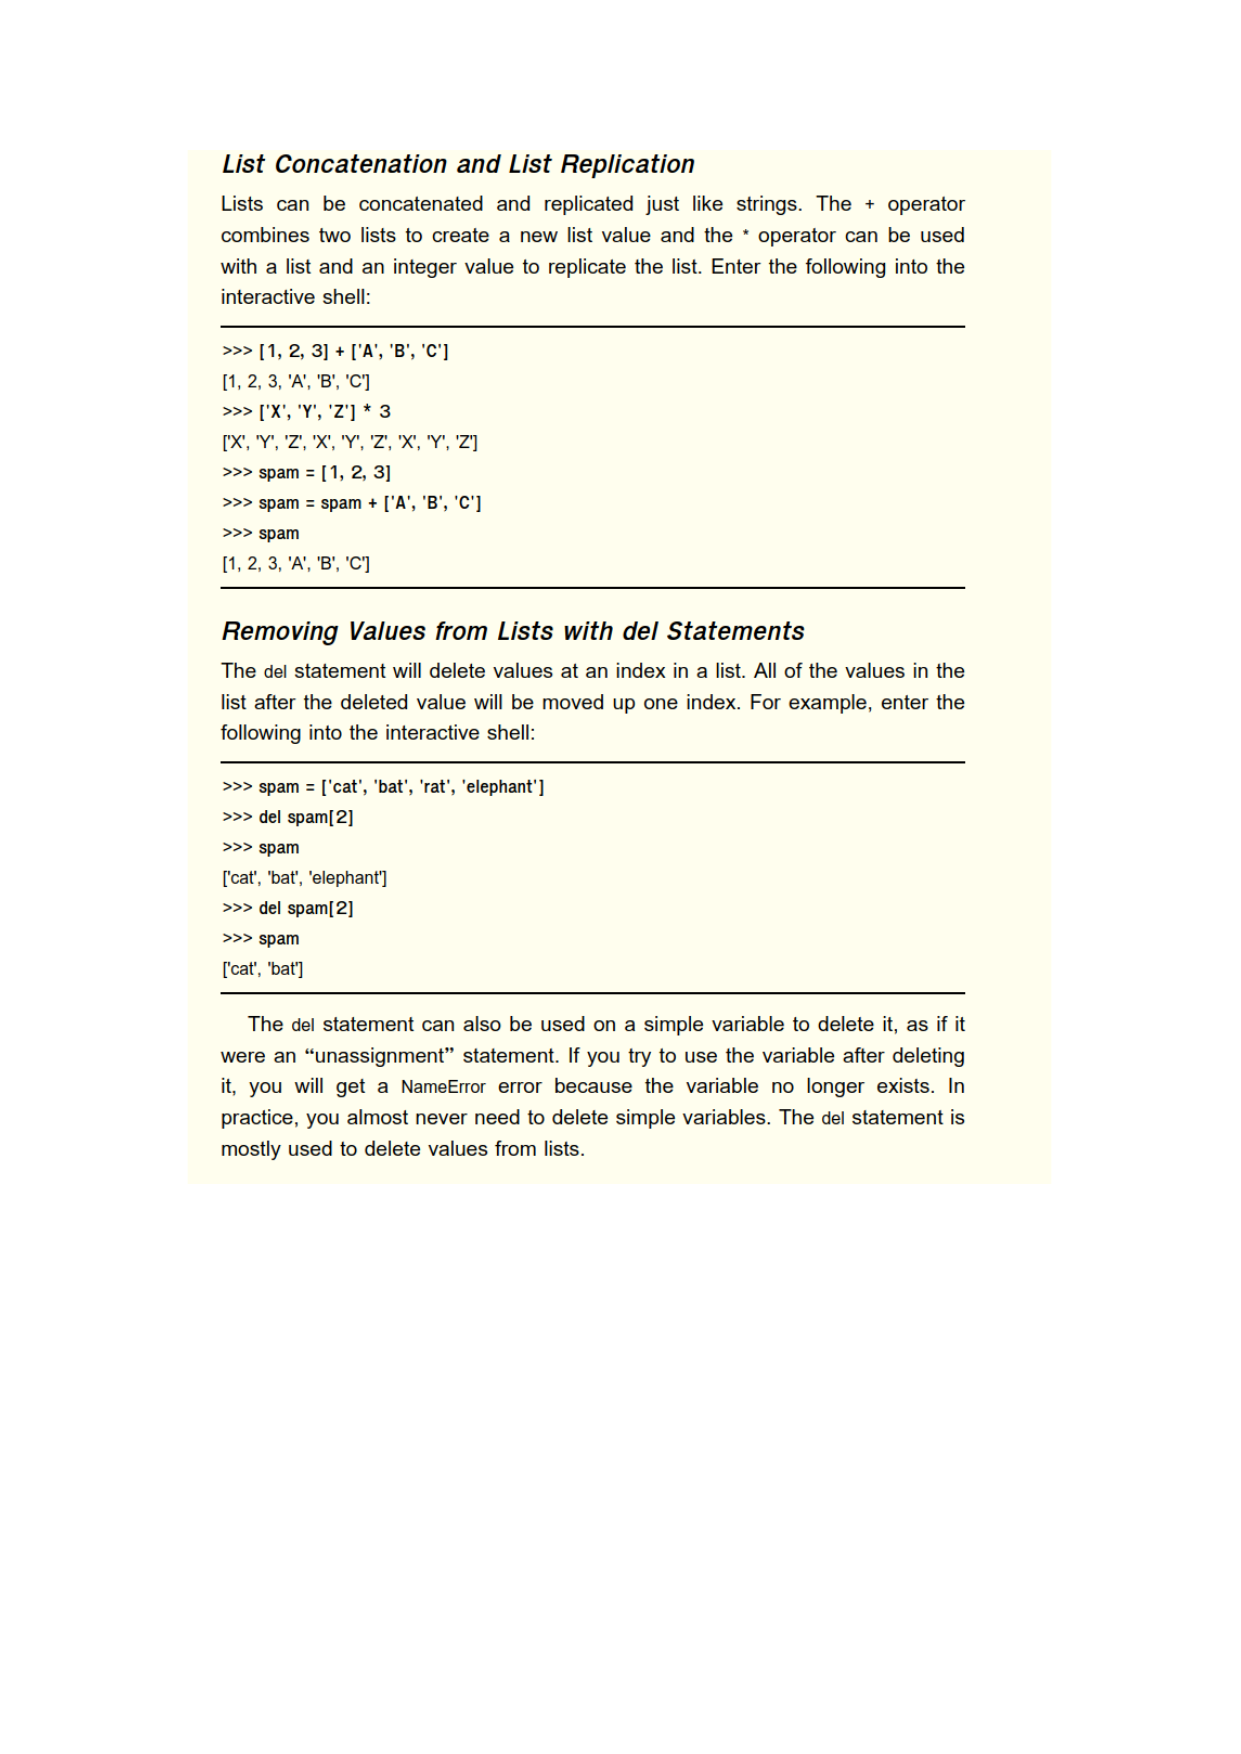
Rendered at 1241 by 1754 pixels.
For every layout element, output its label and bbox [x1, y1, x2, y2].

picture [187, 150, 1052, 1184]
